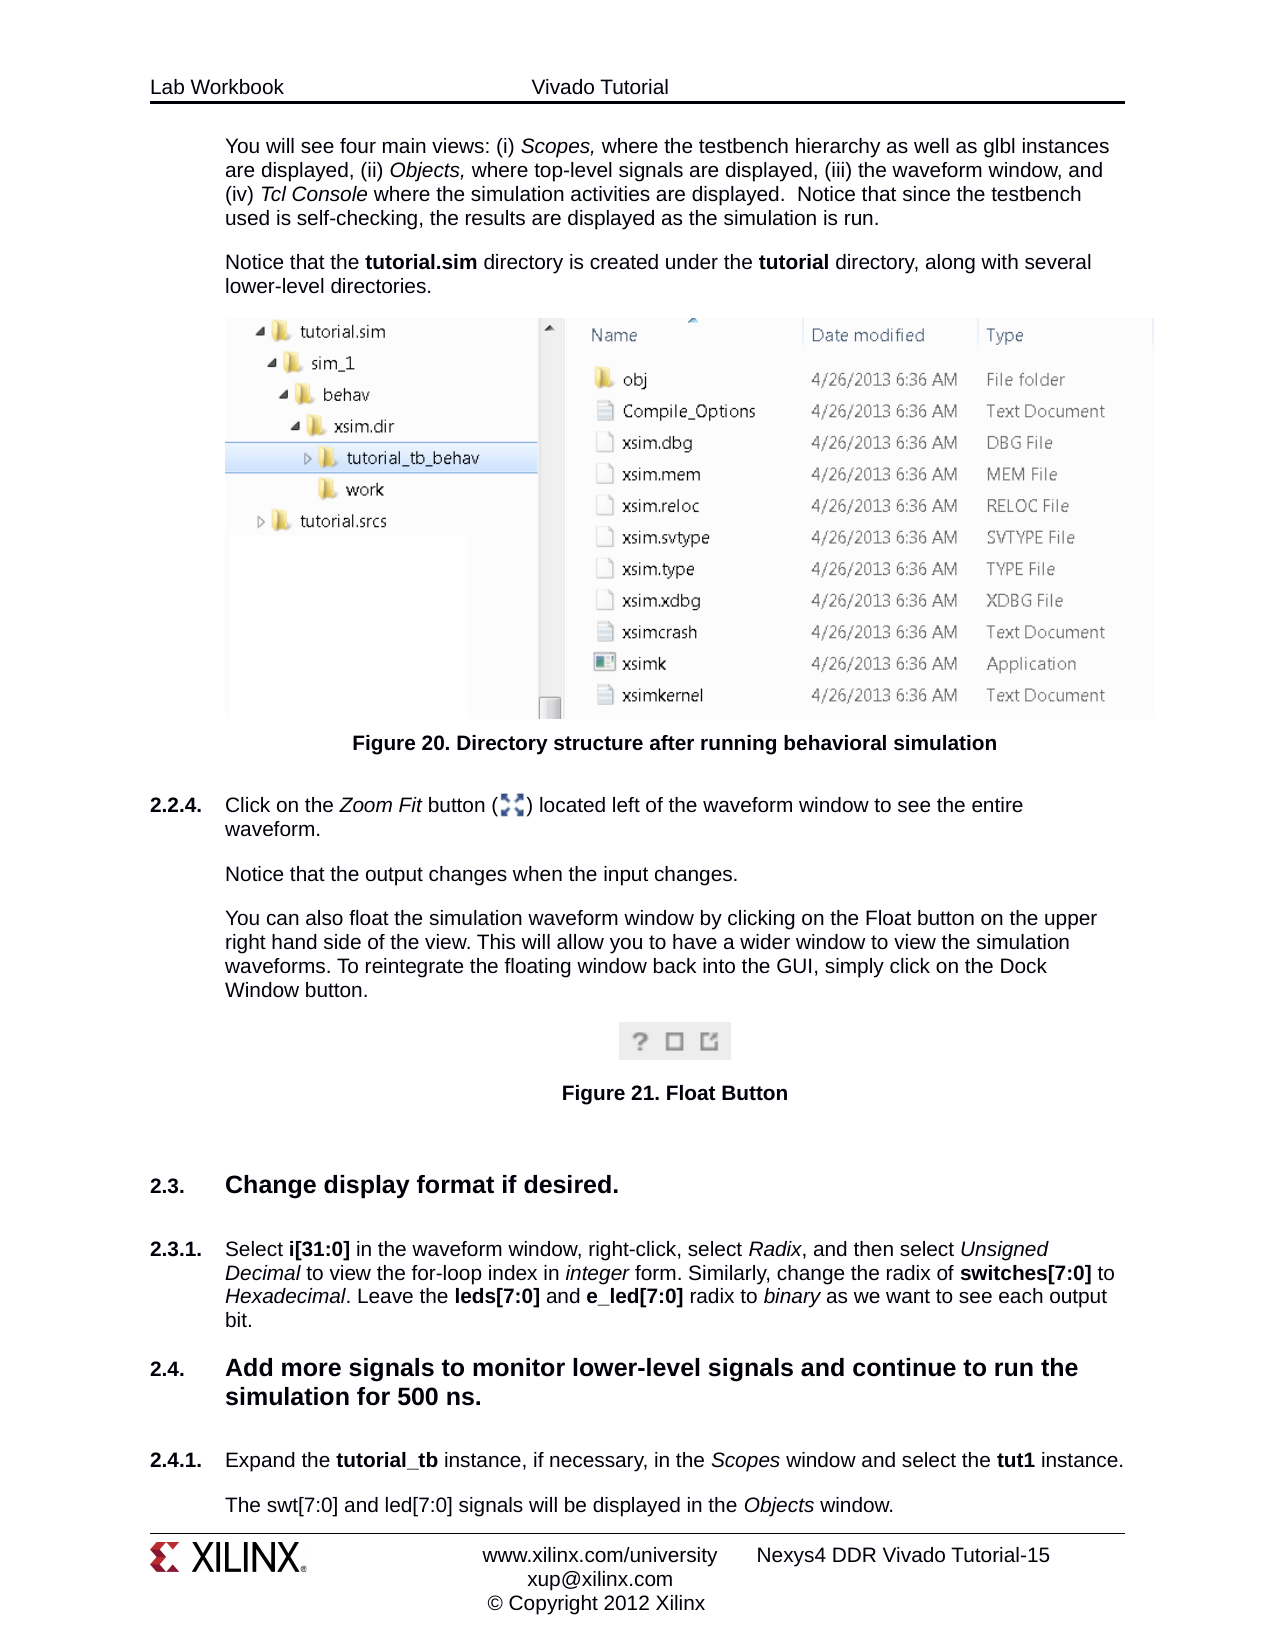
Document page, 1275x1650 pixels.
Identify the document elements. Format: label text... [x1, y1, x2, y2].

list Expand the tutorial_tb instance, if necessary, in the Scopes window and select the tut1 instance. [150, 1448, 1125, 1472]
picture [500, 791, 527, 821]
picture [150, 1542, 307, 1572]
list Change display format if desired. [150, 1170, 1125, 1199]
text The swt[7:0] and led[7:0] signals will be displayed in the Objects window. [225, 1493, 1125, 1517]
list Click on the Zoom Fit button ( ) located left of the waveform window to see the entire waveform. [150, 793, 1125, 841]
text You will see four main views: (i) Scopes, where the testbench hierarchy as well as glbl instances are displayed, (ii) Objects, where top-level signals are displayed, (iii) the waveform window, and (iv) Tcl Console where the simulation activities are displayed. Notice that since the testbench used is self-checking, the results are displayed as the simulation is run. [225, 133, 1125, 229]
text Figure 21. Float Button [225, 1081, 1125, 1104]
list Select i[31:0] in the waveform window, right-click, select Radix, and then select Unsigned Decimal to view the for-loop index in integer form. Similarly, change the radix of switches[7:0] to Hexadecimal. Leave the leds[7:0] and e_led[7:0] radix to binary as we want to see each output bit. [150, 1236, 1125, 1332]
picture [618, 1022, 732, 1060]
list Add more signals to monitor lower-level signals and continue to run the simulation for 500 ns. [150, 1353, 1125, 1411]
picture [225, 318, 1155, 719]
text Figure 20. Directory structure after running behavioral simulation [225, 731, 1125, 755]
text Notice that the tutorial.sim directory is created under the tutorial directory, along with several lower-level directories. [225, 250, 1125, 298]
text Notice that the output changes when the input changes. [225, 861, 1125, 885]
text You can also float the simulation waveform window by clicking on the Float button on the upper right hand side of the view. This will allow you to have a wider window to view the simulation waveforms. To reintegrate the floating window back into the GUI, simply click on the Dock Window button. [225, 906, 1125, 1002]
